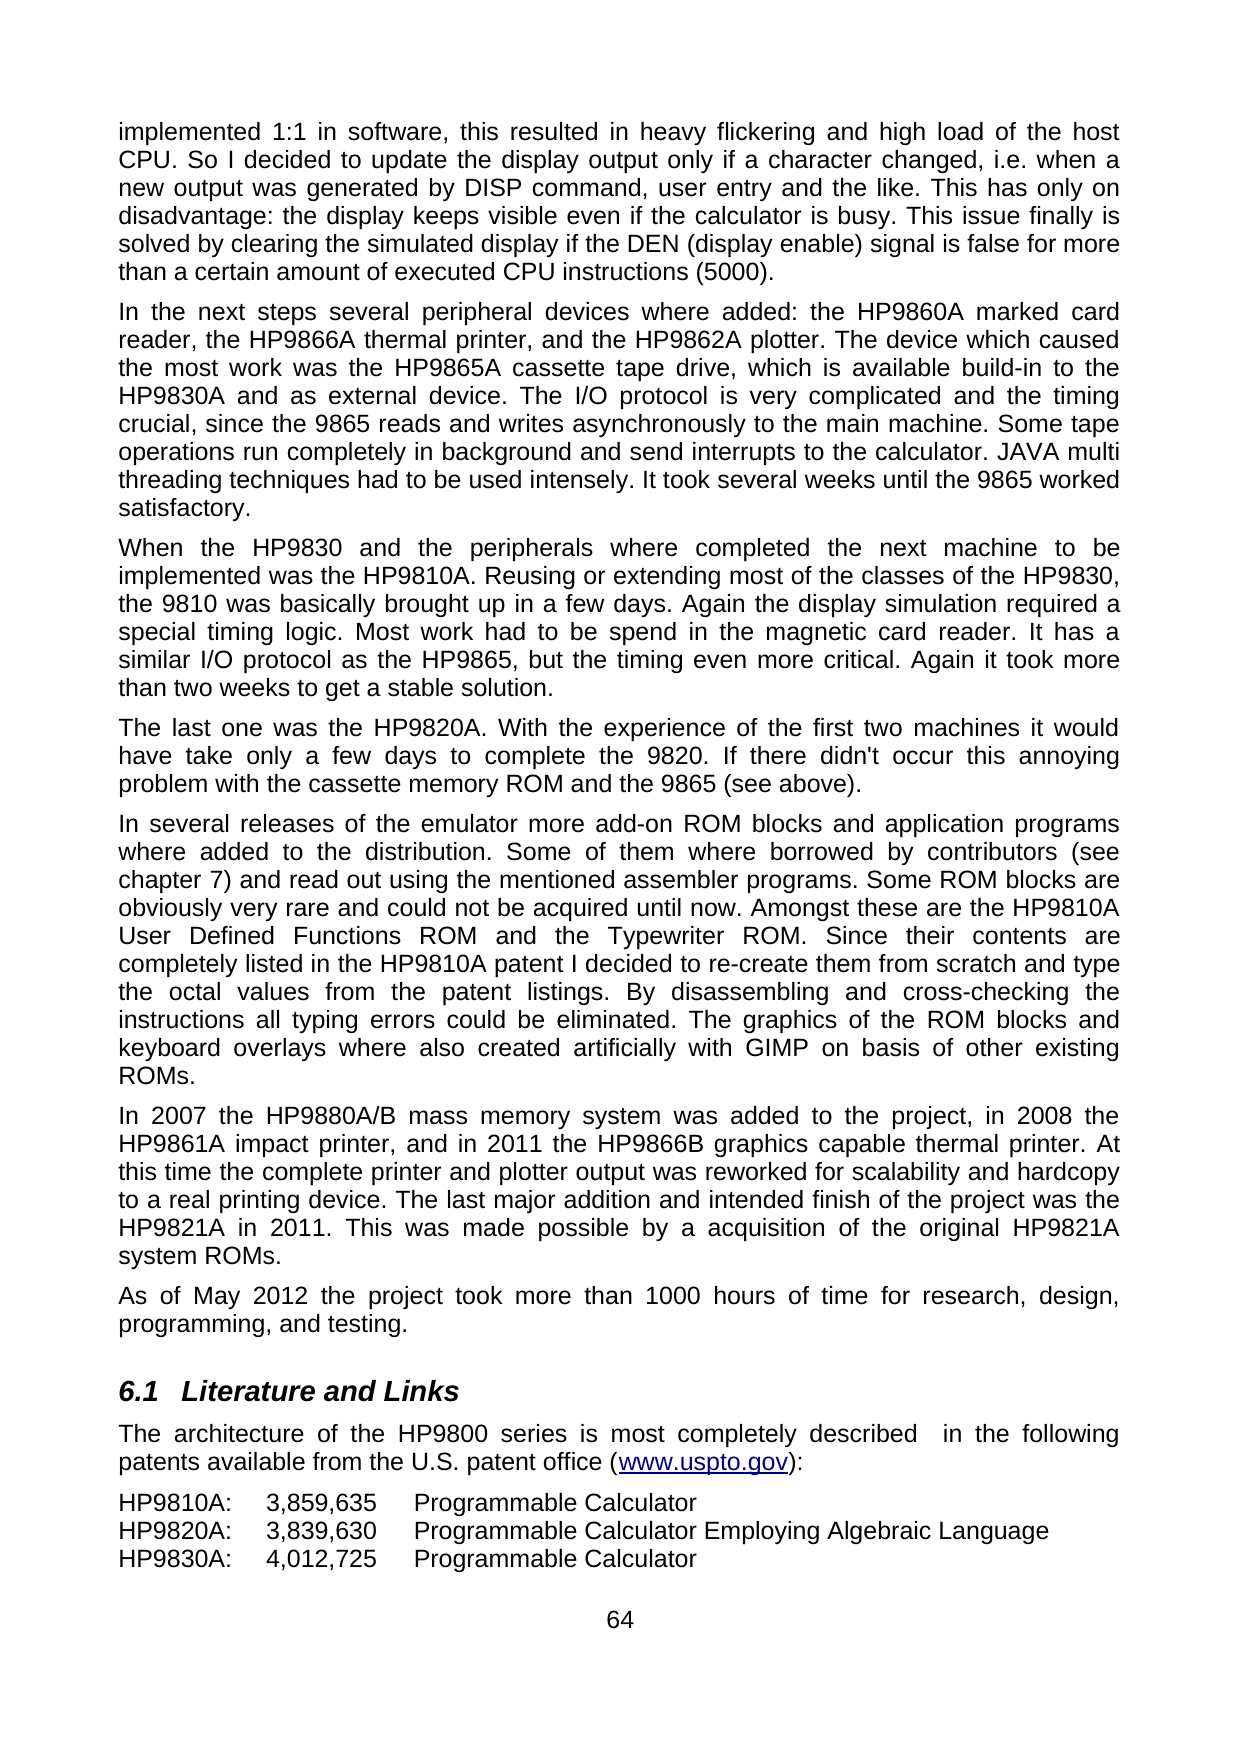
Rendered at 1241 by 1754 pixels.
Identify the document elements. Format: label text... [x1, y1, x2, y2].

text HP9810A: 3,859,635 Programmable Calculator [118, 1489, 1122, 1517]
text The architecture of the HP9800 series is most completely described in the following patents available from the U.S. patent office (www.uspto.gov): [118, 1420, 1122, 1476]
text In several releases of the emulator more add-on ROM blocks and application programs where added to the distribution. Some of them where borrowed by contributors (see chapter 7) and read out using the mentioned assembler programs. Some ROM blocks are obviously very rare and could not be acquired until now. Amongst these are the HP9810A User Defined Functions ROM and the Typewriter ROM. Since their contents are completely listed in the HP9810A patent I decided to re-create them from scratch and type the octal values from the patent listings. By disassembling and cross-checking the instructions all typing errors could be eliminated. The graphics of the ROM blocks and keyboard overlays where also created artificially with GIMP on basis of other existing ROMs. [118, 810, 1122, 1089]
text In the next steps several peripheral devices where added: the HP9860A marked card reader, the HP9866A thermal printer, and the HP9862A plotter. The device which caused the most work was the HP9865A cassette tape drive, which is available build-in to the HP9830A and as external device. The I/O protocol is very complicated and the timing crucial, since the 9865 reads and writes asynchronously to the main machine. Some tape operations run completely in background and send interrupts to the calculator. JAVA multi threading techniques had to be used intensely. It took several weeks until the 9865 worked satisfactory. [118, 298, 1122, 521]
subtitle Literature and Links [118, 1375, 1122, 1408]
text HP9830A: 4,012,725 Programmable Calculator [118, 1544, 1122, 1572]
text As of May 2012 the project took more than 1000 hours of time for research, design, programming, and testing. [118, 1282, 1122, 1338]
text HP9820A: 3,839,630 Programmable Calculator Employing Algebraic Language [118, 1517, 1122, 1544]
text The last one was the HP9820A. With the experience of the first two machines it would have take only a few days to complete the 9820. If there didn't occur this annoying problem with the cassette memory ROM and the 9865 (see above). [118, 714, 1122, 798]
text In 2007 the HP9880A/B mass memory system was added to the project, in 2008 the HP9861A impact printer, and in 2011 the HP9866B graphics capable thermal printer. At this time the complete printer and plotter output was reworked for scalability and hardcopy to a real printing device. The last major addition and intended finish of the project was the HP9821A in 2011. This was made possible by a acquisition of the original HP9821A system ROMs. [118, 1102, 1122, 1269]
text When the HP9830 and the peripherals where completed the next machine to be implemented was the HP9810A. Reusing or extending most of the classes of the HP9830, the 9810 was basically brought up in a few days. Again the display simulation required a special timing logic. Most work had to be spend in the magnetic card reader. It has a similar I/O protocol as the HP9865, but the timing even more critical. Again it took more than two weeks to get a stable solution. [118, 534, 1122, 701]
text implemented 1:1 in software, this resulted in heavy flickering and high load of the host CPU. So I decided to update the display output only if a character changed, i.e. when a new output was generated by DISP command, user entry and the like. This has only on disadvantage: the display keeps visible even if the calculator is busy. This issue finally is solved by clearing the simulated display if the DEN (display enable) signal is false for more than a certain amount of executed CPU instructions (5000). [118, 118, 1122, 286]
